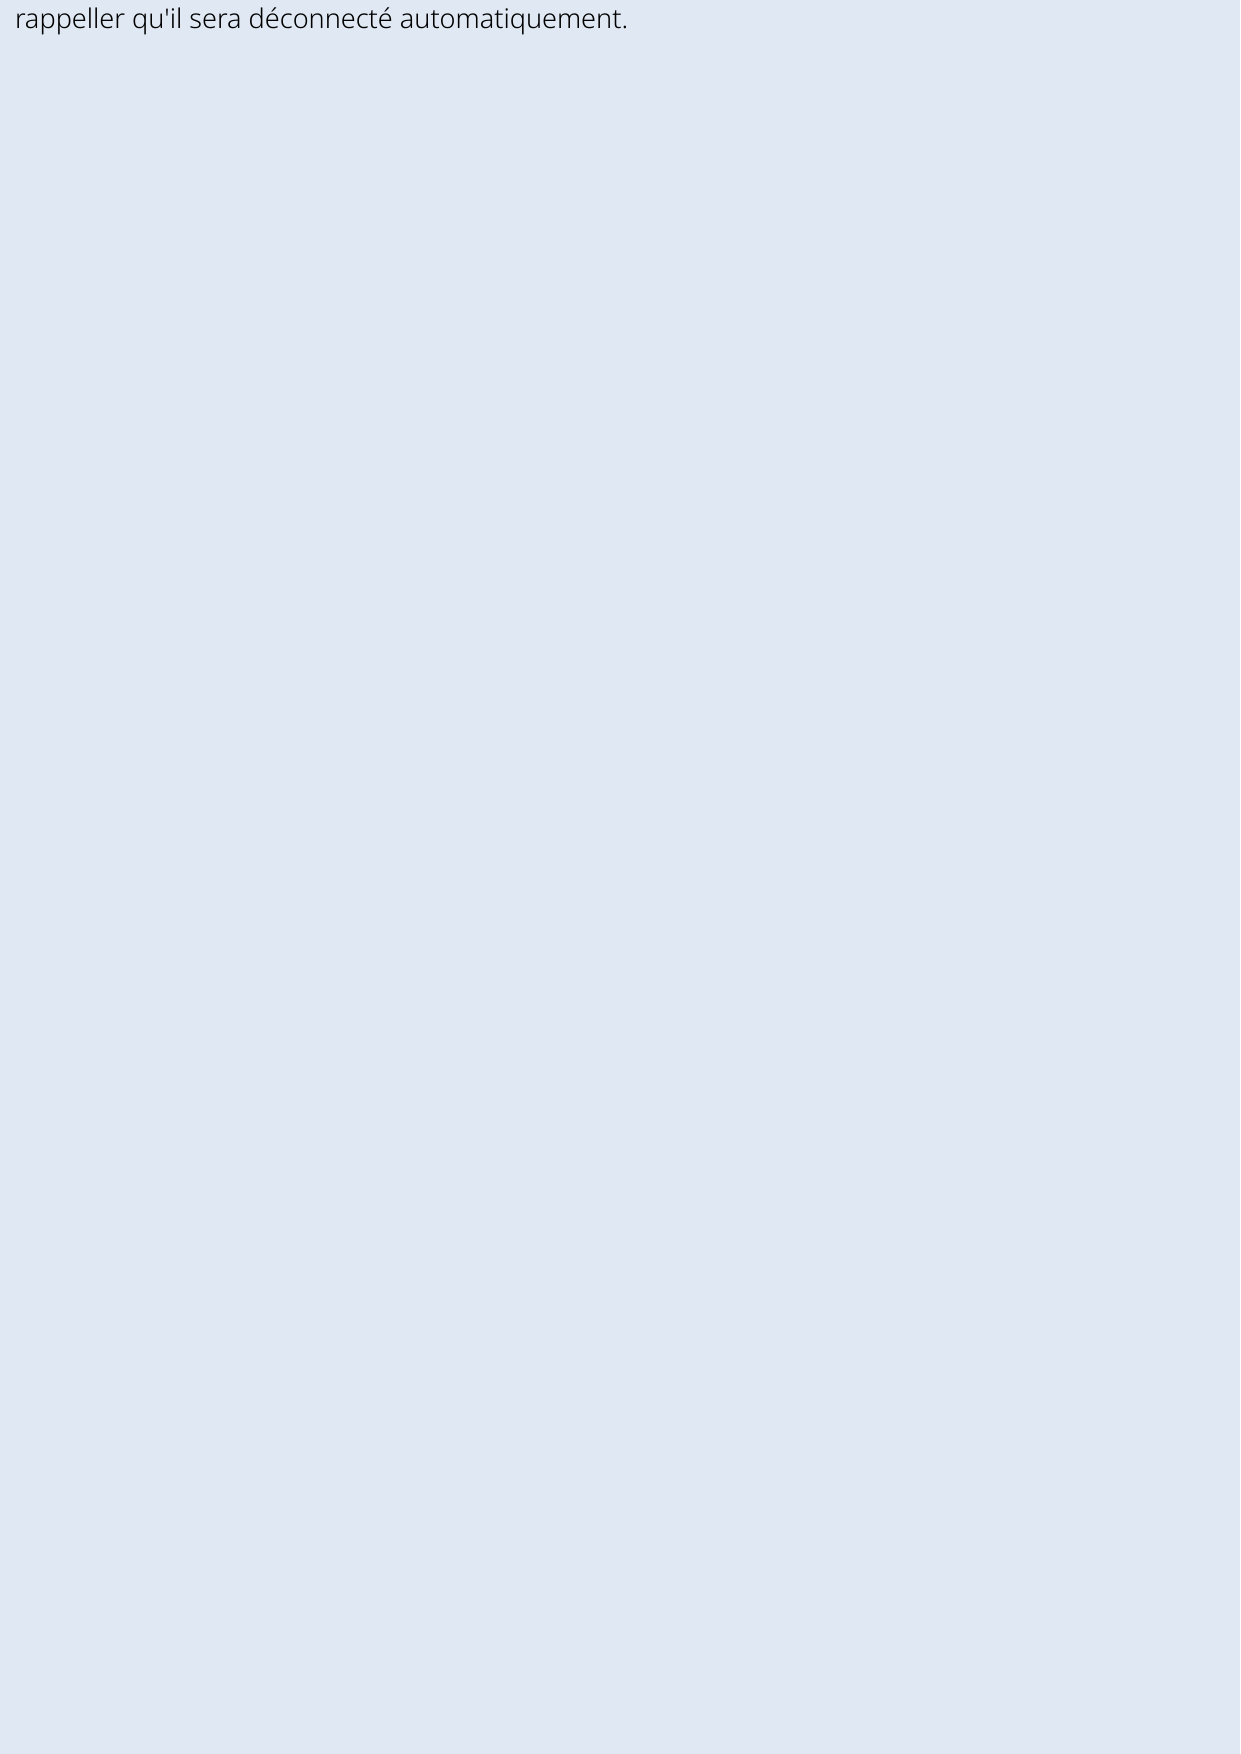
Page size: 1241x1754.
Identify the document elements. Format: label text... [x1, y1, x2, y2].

text rappeller qu'il sera déconnecté automatiquement. [15, 0, 1240, 37]
